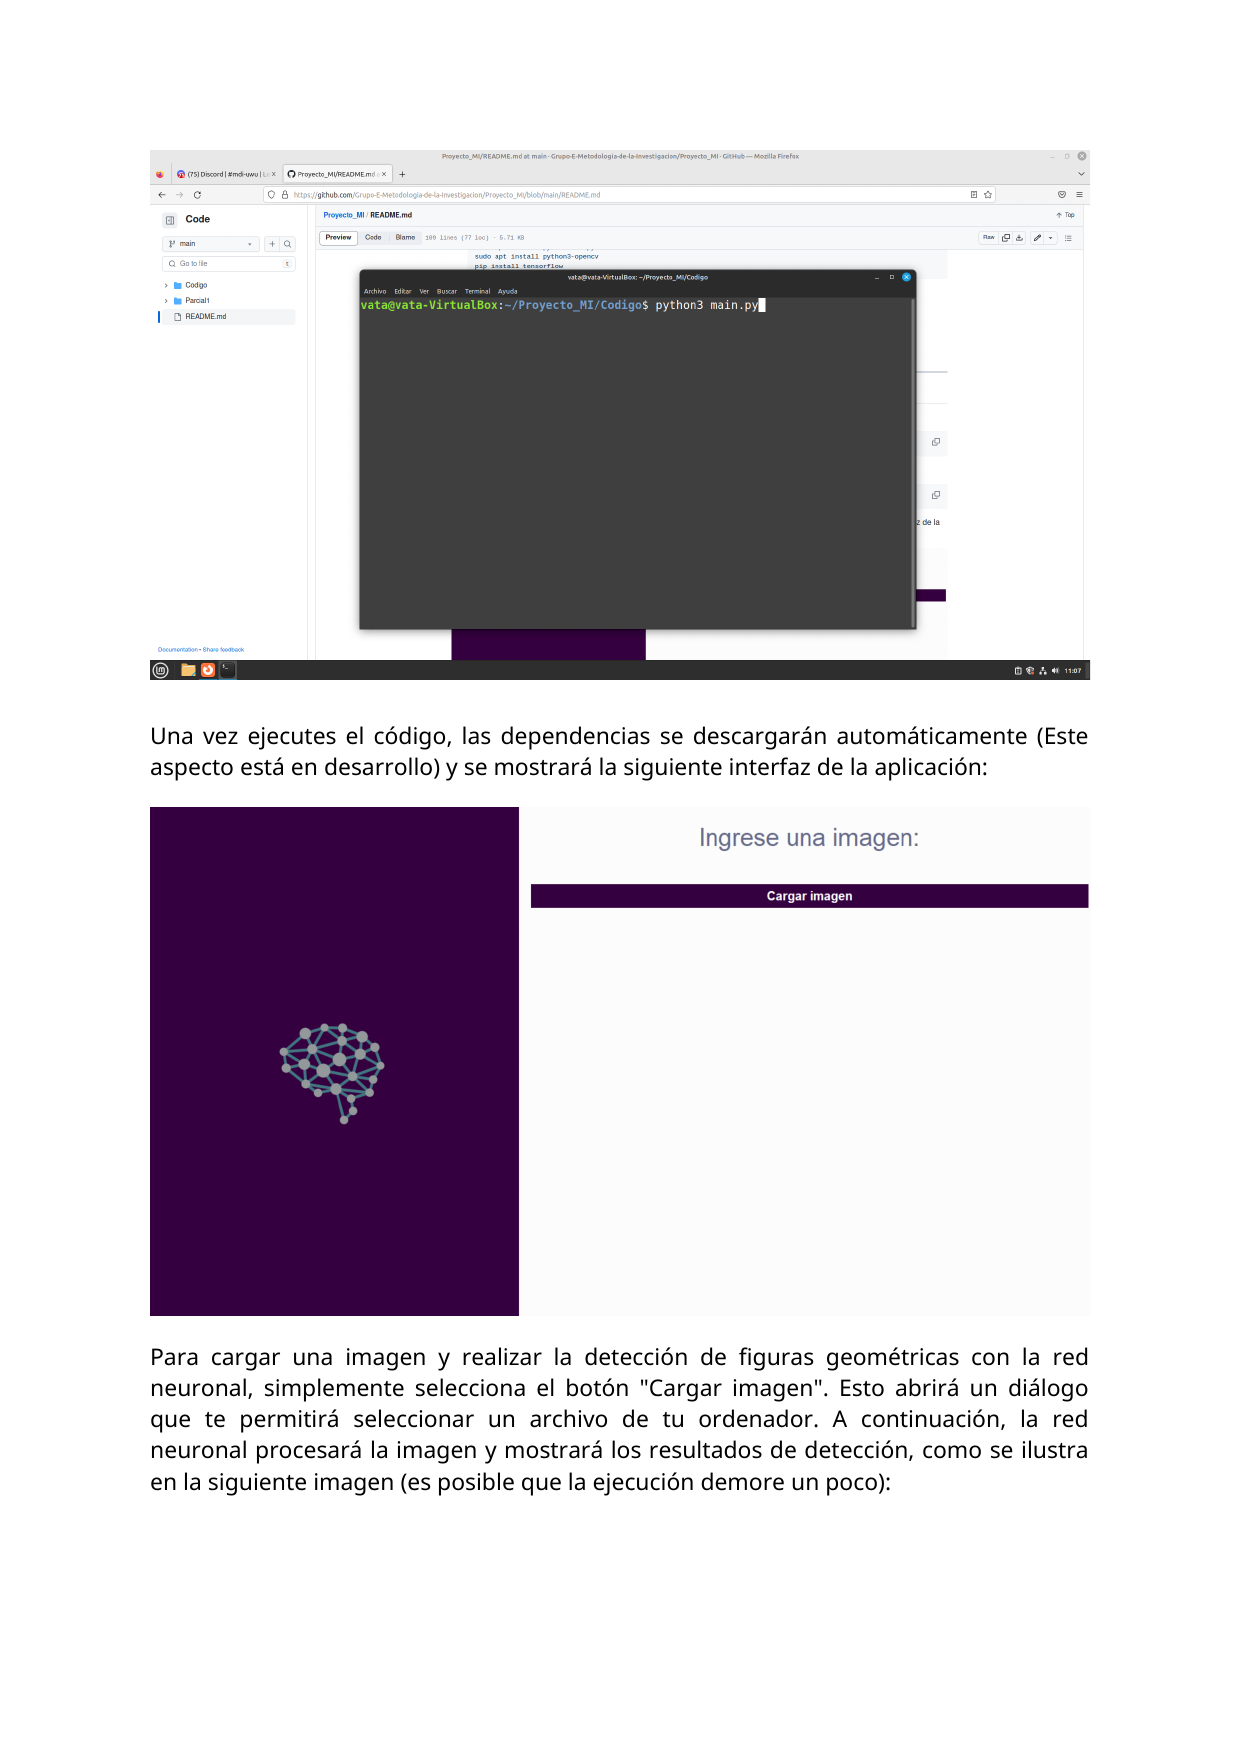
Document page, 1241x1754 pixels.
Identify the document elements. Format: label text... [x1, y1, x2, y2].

text Una vez ejecutes el código, las dependencias se descargarán automáticamente (Este aspecto está en desarrollo) y se mostrará la siguiente interfaz de la aplicación: [150, 720, 1090, 782]
text Para cargar una imagen y realizar la detección de figuras geométricas con la red neuronal, simplemente selecciona el botón "Cargar imagen". Esto abrirá un diálogo que te permitirá seleccionar un archivo de tu ordenador. A continuación, la red neuronal procesará la imagen y mostrará los resultados de detección, como se ilustra en la siguiente imagen (es posible que la ejecución demore un poco): [150, 1341, 1090, 1497]
picture [150, 807, 1091, 1316]
picture [150, 150, 1091, 680]
